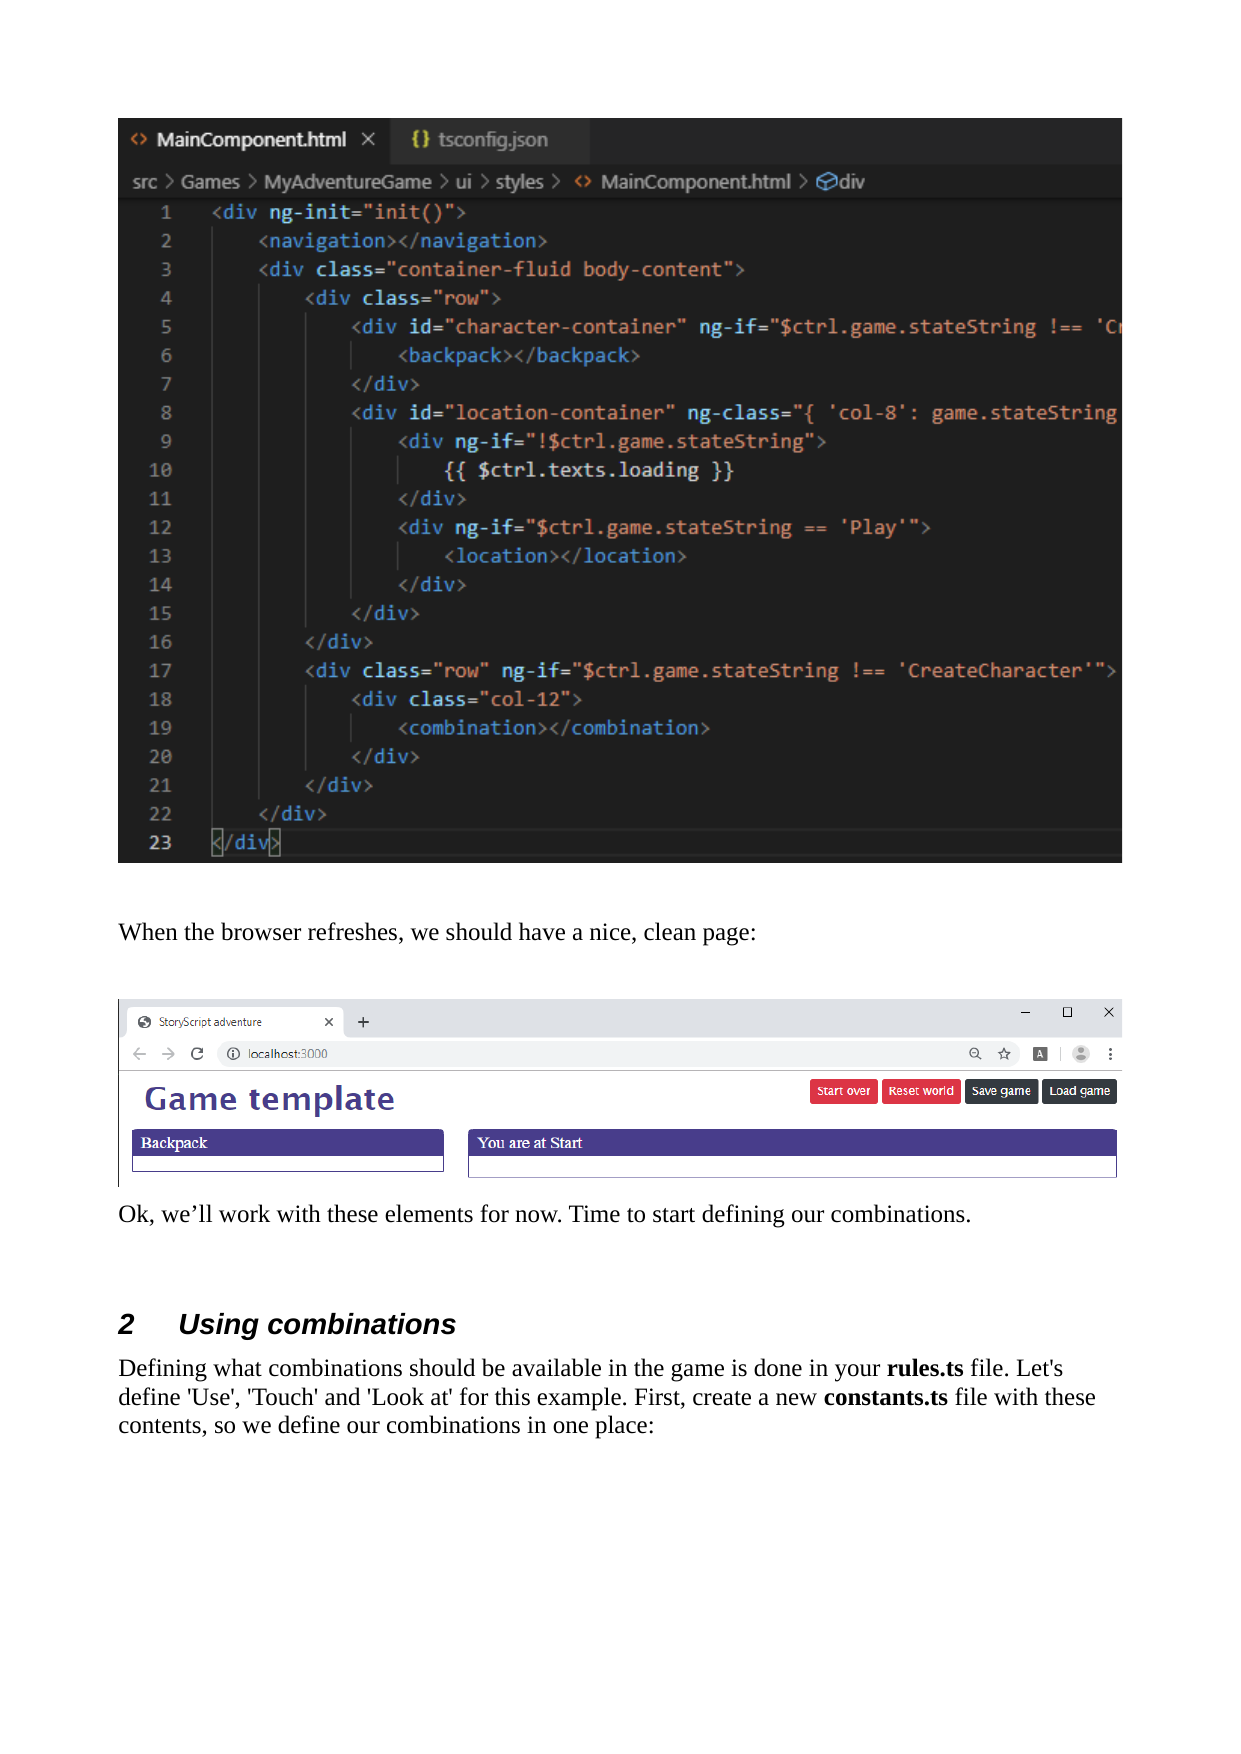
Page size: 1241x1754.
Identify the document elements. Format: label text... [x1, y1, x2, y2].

text When the browser refreshes, we should have a nice, clean page: [118, 917, 1122, 945]
text Defining what combinations should be available in the game is done in your rules.ts file. Let's define 'Use', 'Touch' and 'Look at' for this example. First, create a new constants.ts file with these contents, so we define our combinations in one place: [118, 1353, 1122, 1439]
text Ok, we’ll work with these elements for now. Time to start defining our combinations. [118, 1199, 1122, 1228]
subtitle Using combinations [118, 1307, 1122, 1340]
